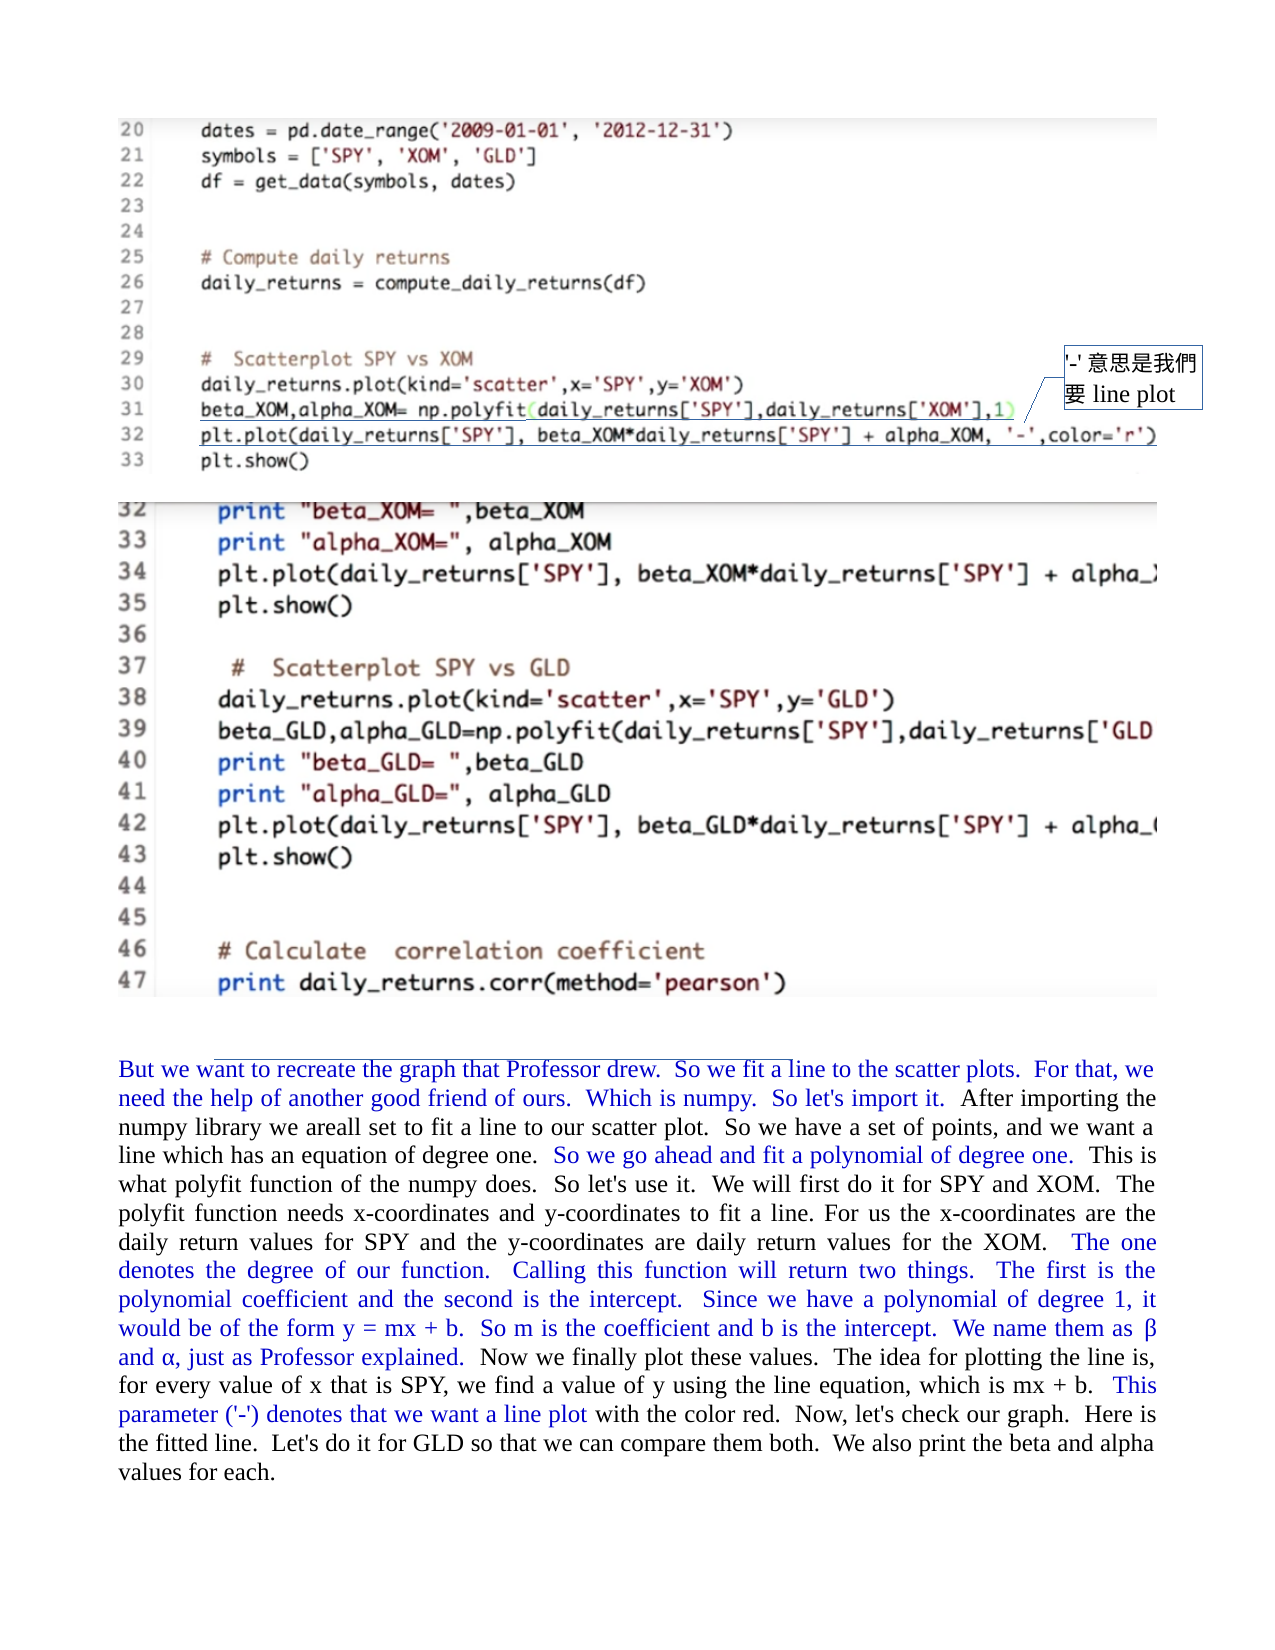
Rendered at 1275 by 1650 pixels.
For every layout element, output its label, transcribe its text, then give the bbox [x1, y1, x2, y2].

picture [118, 118, 1157, 474]
picture [118, 502, 1157, 997]
text But we want to recreate the graph that Professor drew. So we fit a line to the scatter plots. For that, we need the help of another good friend of ours. Which is numpy. So let's import it. After importing the numpy library we areall set to fit a line to our scatter plot. So we have a set of points, and we want a line which has an equation of degree one. So we go ahead and fit a polynomial of degree one. This is what polyfit function of the numpy does. So let's use it. We will first do it for SPY and XOM. The polyfit function needs x-coordinates and y-coordinates to fit a line. For us the x-coordinates are the daily return values for SPY and the y-coordinates are daily return values for the XOM. The one denotes the degree of our function. Calling this function will return two things. The first is the polynomial coefficient and the second is the intercept. Since we have a polynomial of degree 1, it would be of the form y = mx + b. So m is the coefficient and b is the intercept. We name them as β and α, just as Professor explained. Now we finally plot these values. The idea for plotting the line is, for every value of x that is SPY, we find a value of y using the line equation, which is mx + b. This parameter ('-') denotes that we want a line plot with the color red. Now, let's check our graph. Here is the fitted line. Let's do it for GLD so that we can compare them both. We also print the beta and alpha values for each. [118, 1054, 1157, 1485]
picture [1065, 386, 1072, 395]
picture [1065, 346, 1157, 409]
